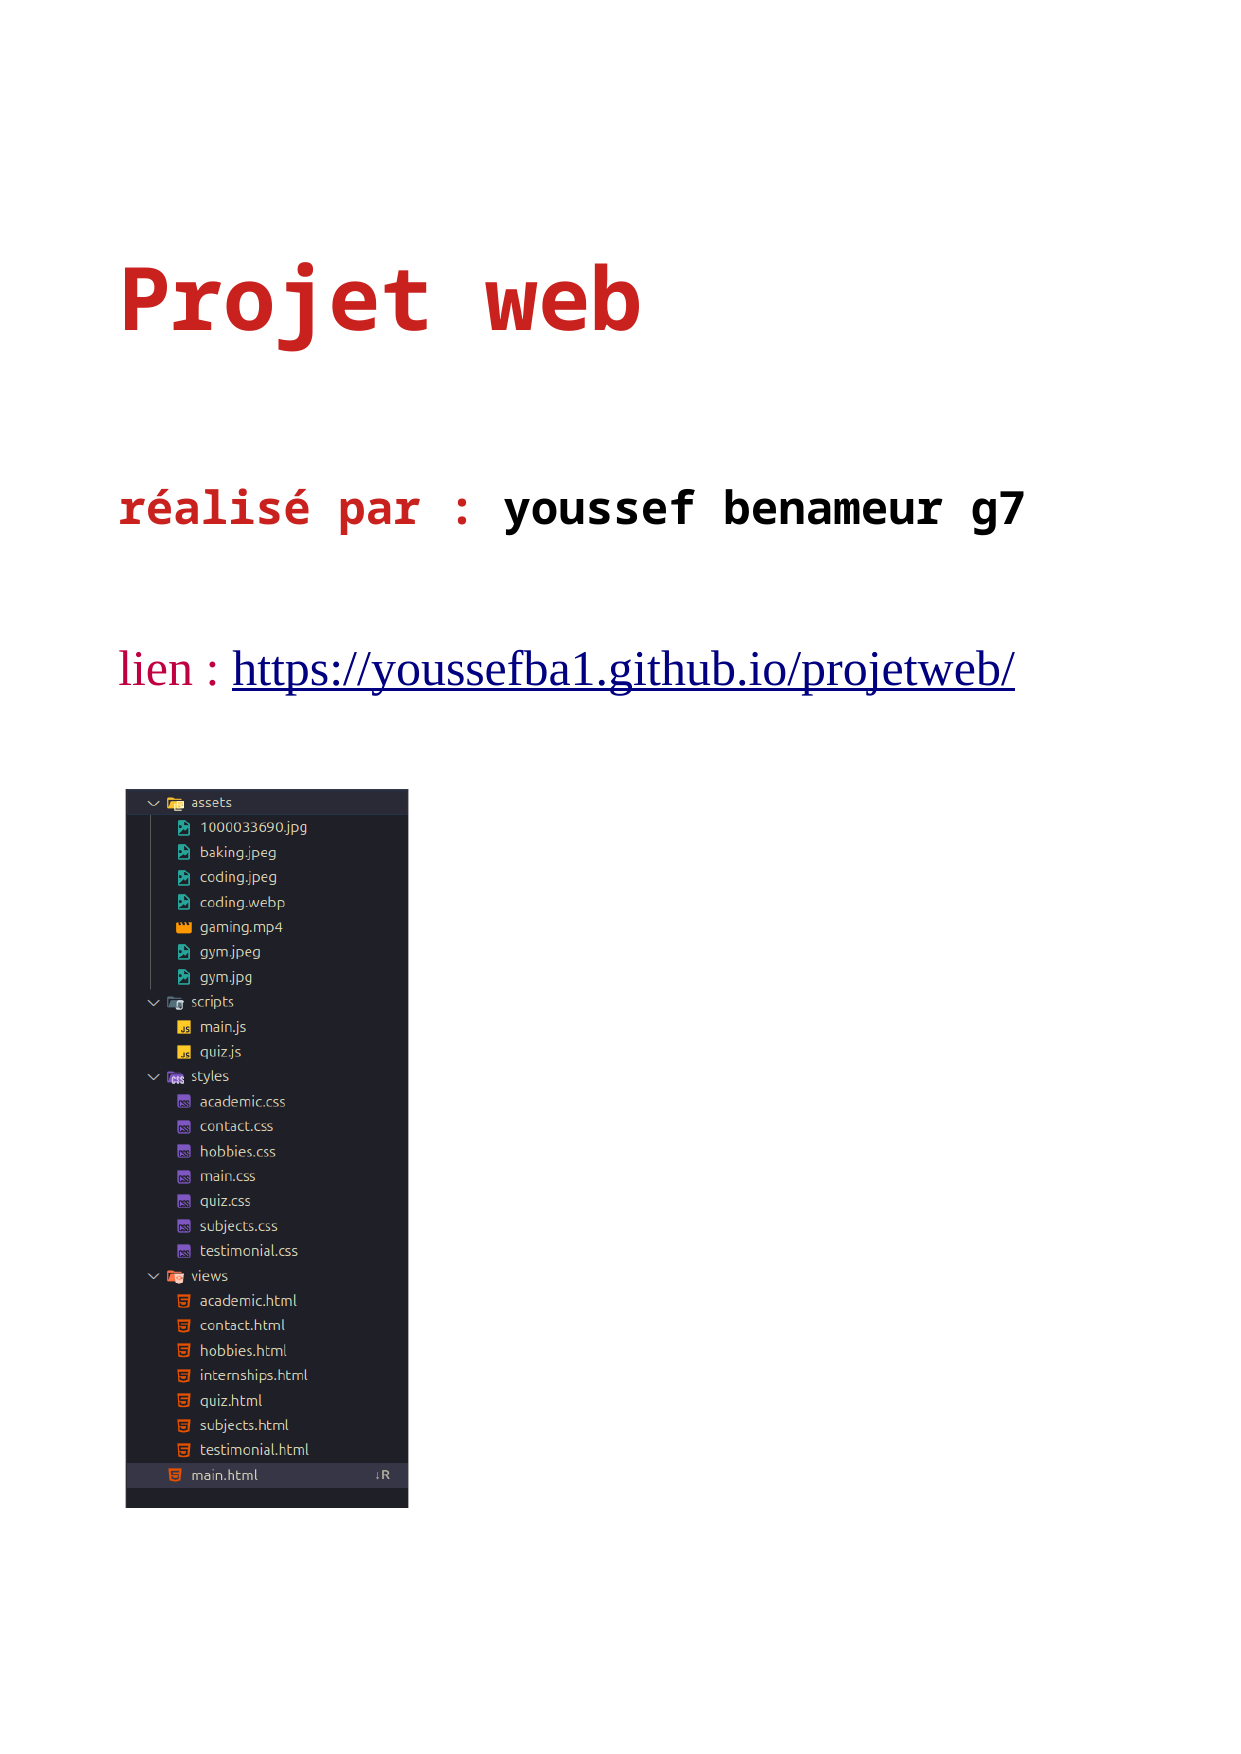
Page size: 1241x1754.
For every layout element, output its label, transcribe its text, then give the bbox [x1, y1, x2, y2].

picture [125, 789, 409, 1508]
text réalisé par : youssef benameur g7 [118, 476, 1122, 538]
text lien : https://youssefba1.github.io/projetweb/ [118, 639, 1122, 696]
text Projet web [118, 118, 1122, 356]
